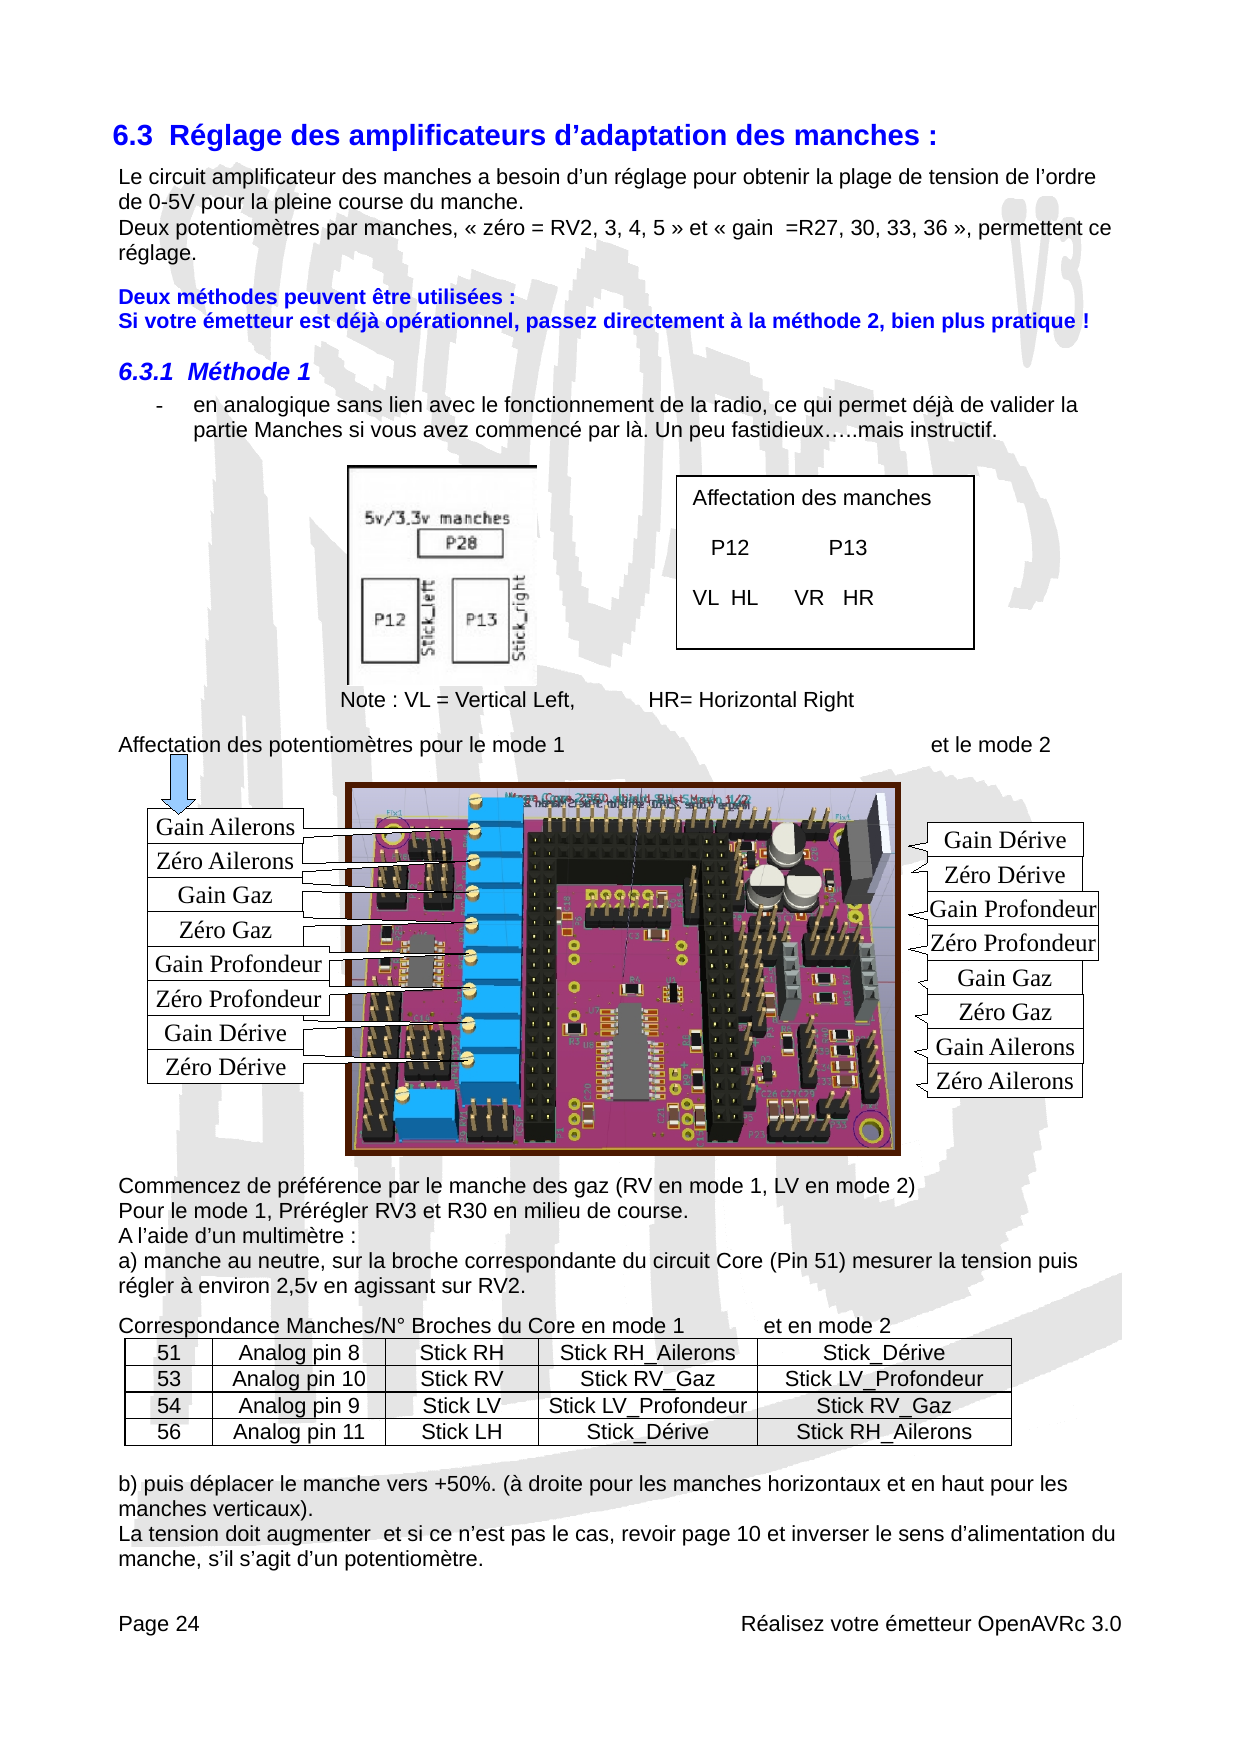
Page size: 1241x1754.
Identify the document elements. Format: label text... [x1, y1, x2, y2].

text Note : VL = Vertical Left, HR= Horizontal Right [118, 442, 1122, 712]
picture [352, 788, 895, 1150]
table_header Stick_Dérive [758, 1339, 1011, 1365]
table_cell Analog pin 10 [213, 1366, 385, 1391]
table_header 51 [126, 1339, 212, 1365]
text Deux méthodes peuvent être utilisées : [118, 284, 1122, 309]
table_cell Stick RV_Gaz [758, 1393, 1011, 1418]
table_header Stick RH_Ailerons [539, 1339, 757, 1365]
table_cell Stick LV [386, 1393, 538, 1418]
table_cell Stick RV_Gaz [539, 1366, 757, 1391]
text A l’aide d’un multimètre : [118, 1223, 1122, 1248]
text Affectation des potentiomètres pour le mode 1 et le mode 2 [118, 732, 1122, 757]
table_cell Stick_Dérive [539, 1419, 757, 1444]
text Correspondance Manches/N° Broches du Core en mode 1 et en mode 2 [118, 1313, 1122, 1338]
text P12 P13 [692, 535, 958, 560]
list en analogique sans lien avec le fonctionnement de la radio, ce qui permet déjà de valider la partie Manches si vous avez commencé par là. Un peu fastidieux…..mais instructif. [156, 392, 1122, 442]
text Le circuit amplificateur des manches a besoin d’un réglage pour obtenir la plage de tension de l’ordre de 0-5V pour la pleine course du manche. [118, 164, 1122, 214]
text VL HL VR HR [692, 585, 958, 610]
table_cell Analog pin 11 [213, 1419, 385, 1444]
table_cell 54 [126, 1393, 212, 1418]
table_cell Stick RH_Ailerons [758, 1419, 1011, 1444]
text Affectation des manches [692, 484, 958, 509]
subtitle 6.3 Réglage des amplificateurs d’adaptation des manches : [112, 118, 1122, 152]
text Si votre émetteur est déjà opérationnel, passez directement à la méthode 2, bien plus pratique ! [118, 309, 1122, 333]
table_cell 56 [126, 1419, 212, 1444]
text b) puis déplacer le manche vers +50%. (à droite pour les manches horizontaux et en haut pour les manches verticaux). [118, 1471, 1122, 1521]
text Deux potentiomètres par manches, « zéro = RV2, 3, 4, 5 » et « gain =R27, 30, 33, 36 », permettent ce réglage. [118, 214, 1122, 265]
text a) manche au neutre, sur la broche correspondante du circuit Core (Pin 51) mesurer la tension puis régler à environ 2,5v en agissant sur RV2. [118, 1248, 1122, 1299]
table_cell 53 [126, 1366, 212, 1391]
text Pour le mode 1, Prérégler RV3 et R30 en milieu de course. [118, 1198, 1122, 1223]
table_cell Stick RV [386, 1366, 538, 1391]
text La tension doit augmenter et si ce n’est pas le cas, revoir page 10 et inverser le sens d’alimentation du manche, s’il s’agit d’un potentiomètre. [118, 1521, 1122, 1572]
table_cell Stick LH [386, 1419, 538, 1444]
table_cell Stick LV_Profondeur [539, 1393, 757, 1418]
table_cell Stick LV_Profondeur [758, 1366, 1011, 1391]
table_cell Analog pin 9 [213, 1393, 385, 1418]
subtitle 6.3.1 Méthode 1 [118, 356, 1122, 385]
table_header Analog pin 8 [213, 1339, 385, 1365]
text Commencez de préférence par le manche des gaz (RV en mode 1, LV en mode 2) [118, 1173, 1122, 1198]
table_header Stick RH [386, 1339, 538, 1365]
